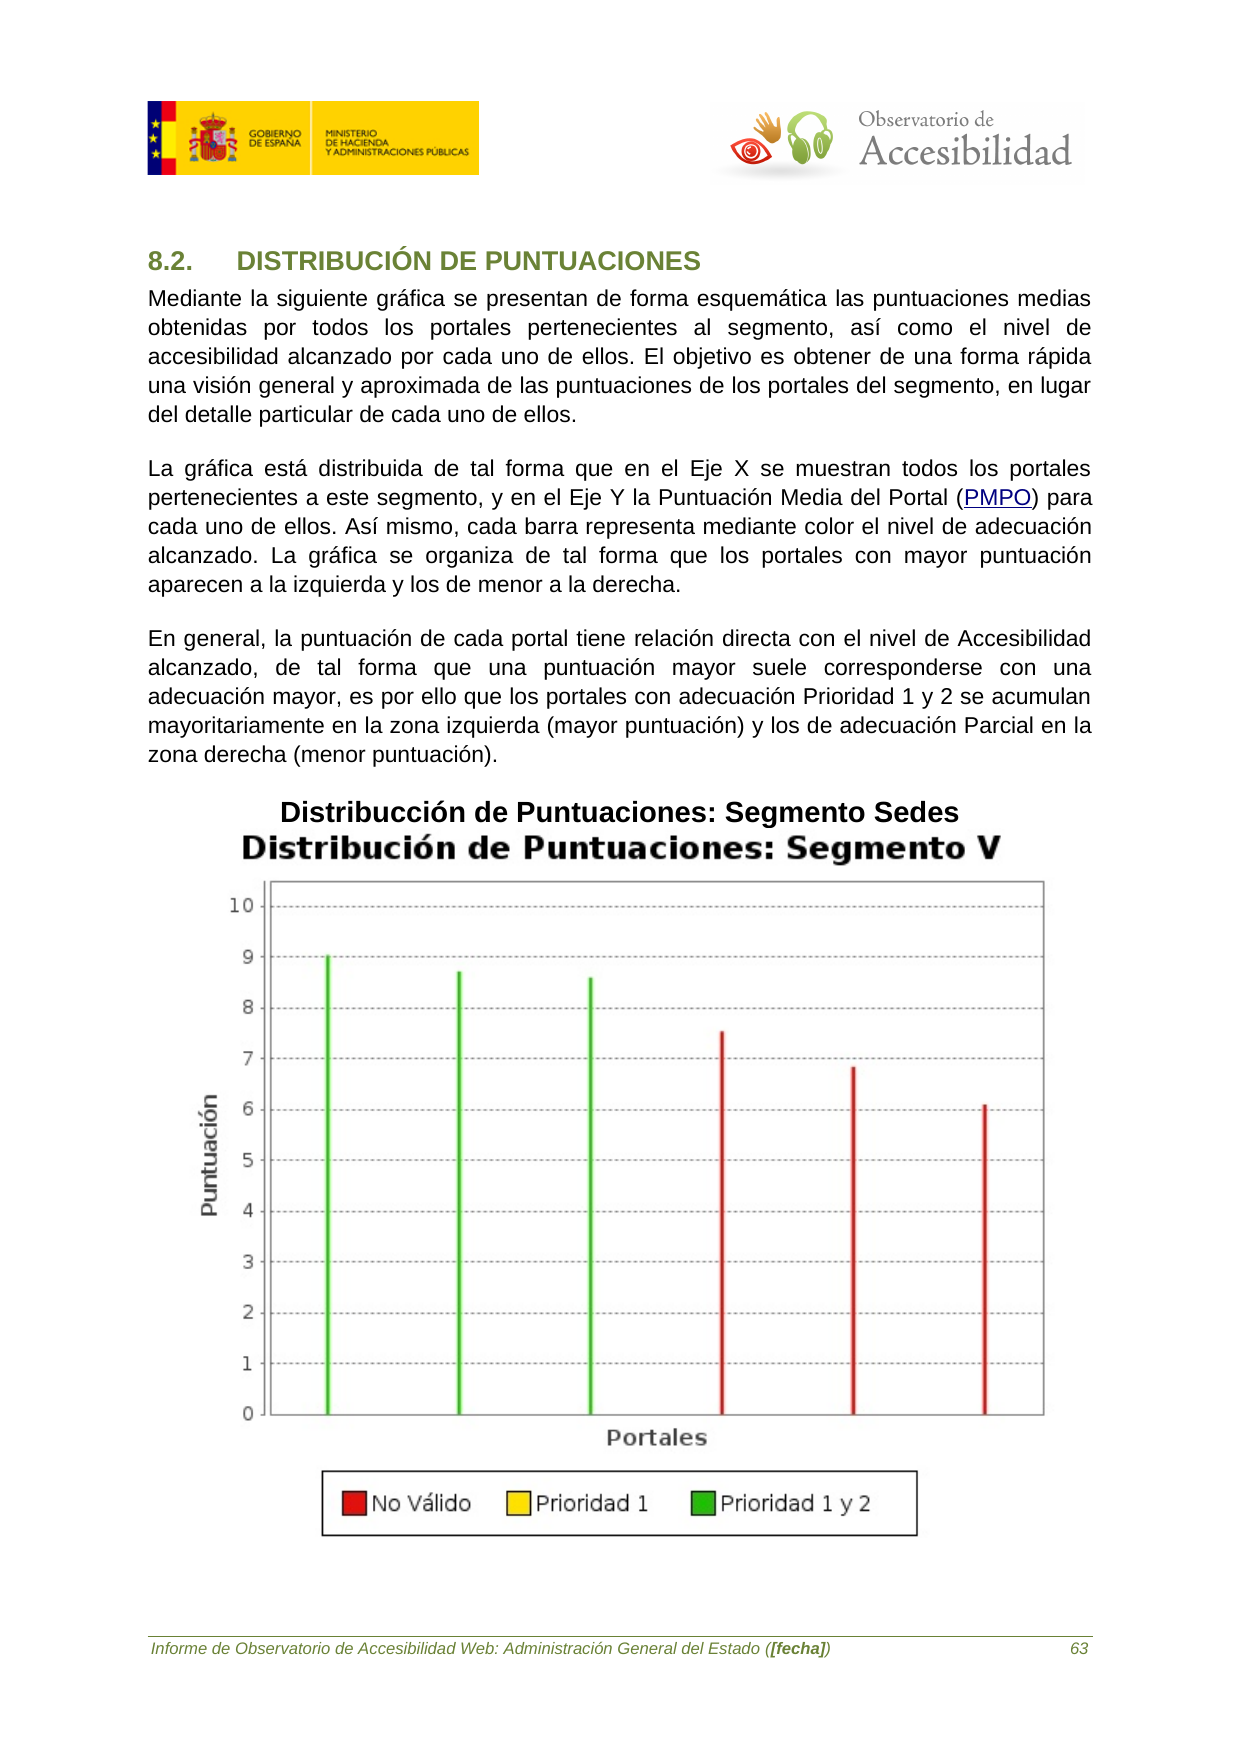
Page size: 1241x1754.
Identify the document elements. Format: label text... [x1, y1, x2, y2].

text Mediante la siguiente gráfica se presentan de forma esquemática las puntuaciones medias obtenidas por todos los portales pertenecientes al segmento, así como el nivel de accesibilidad alcanzado por cada uno de ellos. El objetivo es obtener de una forma rápida una visión general y aproximada de las puntuaciones de los portales del segmento, en lugar del detalle particular de cada uno de ellos. [148, 285, 1092, 427]
picture [710, 102, 1086, 185]
text Distribucción de Puntuaciones: Segmento Sedes [148, 795, 1092, 828]
picture [178, 828, 1062, 1538]
text La gráfica está distribuida de tal forma que en el Eje X se muestran todos los portales pertenecientes a este segmento, y en el Eje Y la Puntuación Media del Portal (PMPO) para cada uno de ellos. Así mismo, cada barra representa mediante color el nivel de adecuación alcanzado. La gráfica se organiza de tal forma que los portales con mayor puntuación aparecen a la izquierda y los de menor a la derecha. [148, 455, 1092, 597]
text En general, la puntuación de cada portal tiene relación directa con el nivel de Accesibilidad alcanzado, de tal forma que una puntuación mayor suele corresponderse con una adecuación mayor, es por ello que los portales con adecuación Prioridad 1 y 2 se acumulan mayoritariamente en la zona izquierda (mayor puntuación) y los de adecuación Parcial en la zona derecha (menor puntuación). [148, 625, 1092, 767]
subtitle Distribución de puntuaciones [148, 245, 1092, 276]
picture [147, 101, 479, 175]
